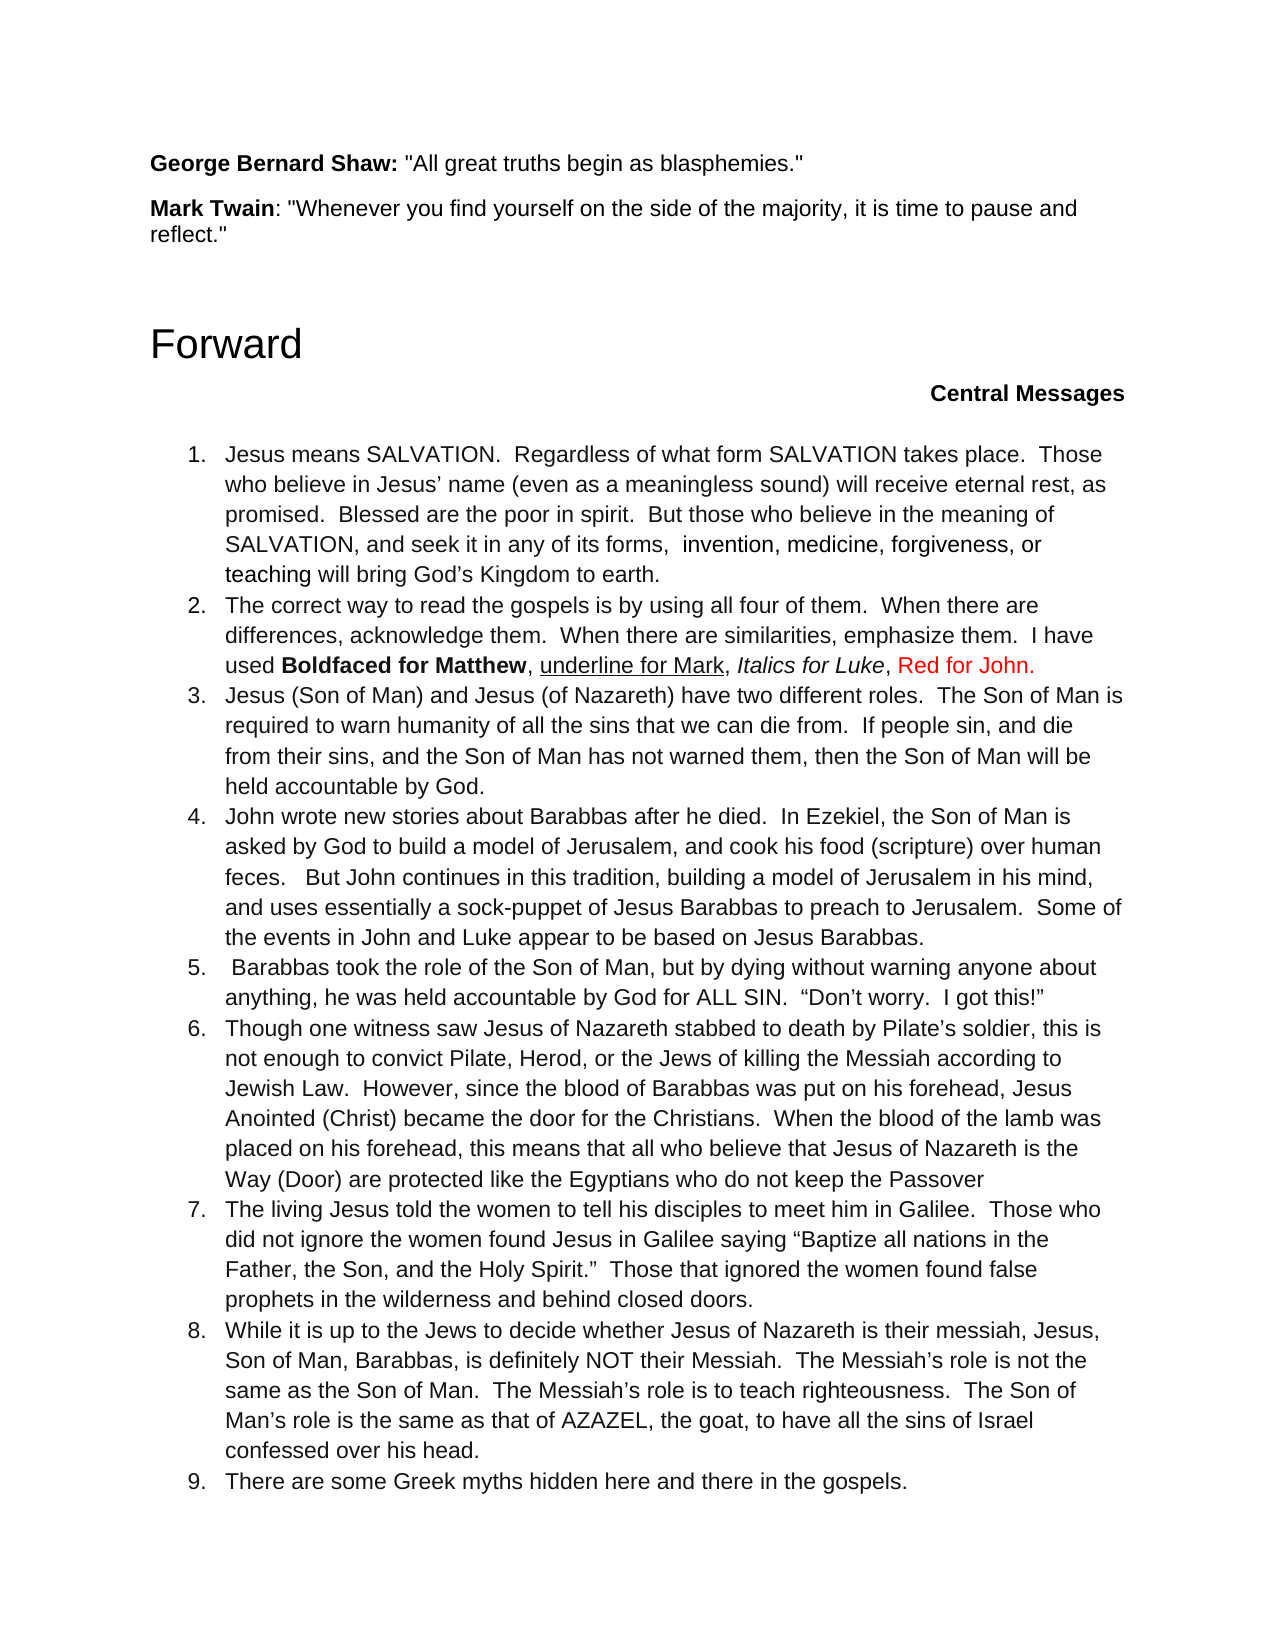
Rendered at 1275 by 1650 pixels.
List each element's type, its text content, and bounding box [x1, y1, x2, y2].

list The living Jesus told the women to tell his disciples to meet him in Galilee. Those who did not ignore the women found Jesus in Galilee saying “Baptize all nations in the Father, the Son, and the Holy Spirit.” Those that ignored the women found false prophets in the wilderness and behind closed doors. [187, 1196, 1125, 1313]
subtitle Forward [150, 320, 1125, 368]
list Barabbas took the role of the Son of Man, but by dying without warning anyone about anything, he was held accountable by God for ALL SIN. “Don’t worry. I got this!” [187, 954, 1125, 1011]
list There are some Greek myths hidden here and there in the gospels. [187, 1468, 1125, 1494]
list Though one witness saw Jesus of Nazareth stabbed to death by Pilate’s soldier, this is not enough to convict Pilate, Herod, or the Jews of killing the Messiah according to Jewish Law. However, since the blood of Barabbas was put on his forehead, Jesus Anointed (Christ) became the door for the Christians. When the blood of the lamb was placed on his forehead, this means that all who believe that Jesus of Nazareth is the Way (Door) are protected like the Egyptians who do not keep the Passover [187, 1014, 1125, 1192]
list While it is up to the Jews to decide whether Jesus of Nazareth is their messiah, Jesus, Son of Man, Barabbas, is definitely NOT their Messiah. The Messiah’s role is not the same as the Son of Man. The Messiah’s role is to teach righteousness. The Son of Man’s role is the same as that of AZAZEL, the goat, to have all the sins of Israel confessed over his head. [187, 1317, 1125, 1464]
list Jesus (Son of Man) and Jesus (of Nazareth) have two different roles. The Son of Man is required to warn humanity of all the sins that we can die from. If people sin, and die from their sins, and the Son of Man has not warned them, then the Son of Man will be held accountable by God. [187, 682, 1125, 799]
list John wrote new stories about Barabbas after he died. In Ezekiel, the Son of Man is asked by God to build a model of Jerusalem, and cook his food (scripture) over human feces. But John continues in this tradition, building a model of Jerusalem in his mind, and uses essentially a sock-puppet of Jesus Barabbas to preach to Jerusalem. Some of the events in John and Luke appear to be based on Jesus Barabbas. [187, 803, 1125, 950]
text Mark Twain: "Whenever you find yourself on the side of the majority, it is time to pause and reflect." [150, 195, 1125, 248]
text George Bernard Shaw: "All great truths begin as blasphemies." [150, 150, 1125, 176]
list Jesus means SALVATION. Regardless of what form SALVATION takes place. Those who believe in Jesus’ name (even as a meaningless sound) will receive eternal rest, as promised. Blessed are the poor in spirit. But those who believe in the meaning of SALVATION, and seek it in any of its forms, invention, medicine, forgiveness, or teaching will bring God’s Kingdom to earth. [187, 441, 1125, 588]
list The correct way to read the gospels is by using all four of them. When there are differences, acknowledge them. When there are similarities, emphasize them. I have used Boldfaced for Matthew, underline for Mark, Italics for Luke, Red for John. [187, 592, 1125, 678]
subtitle Central Messages [150, 380, 1125, 406]
